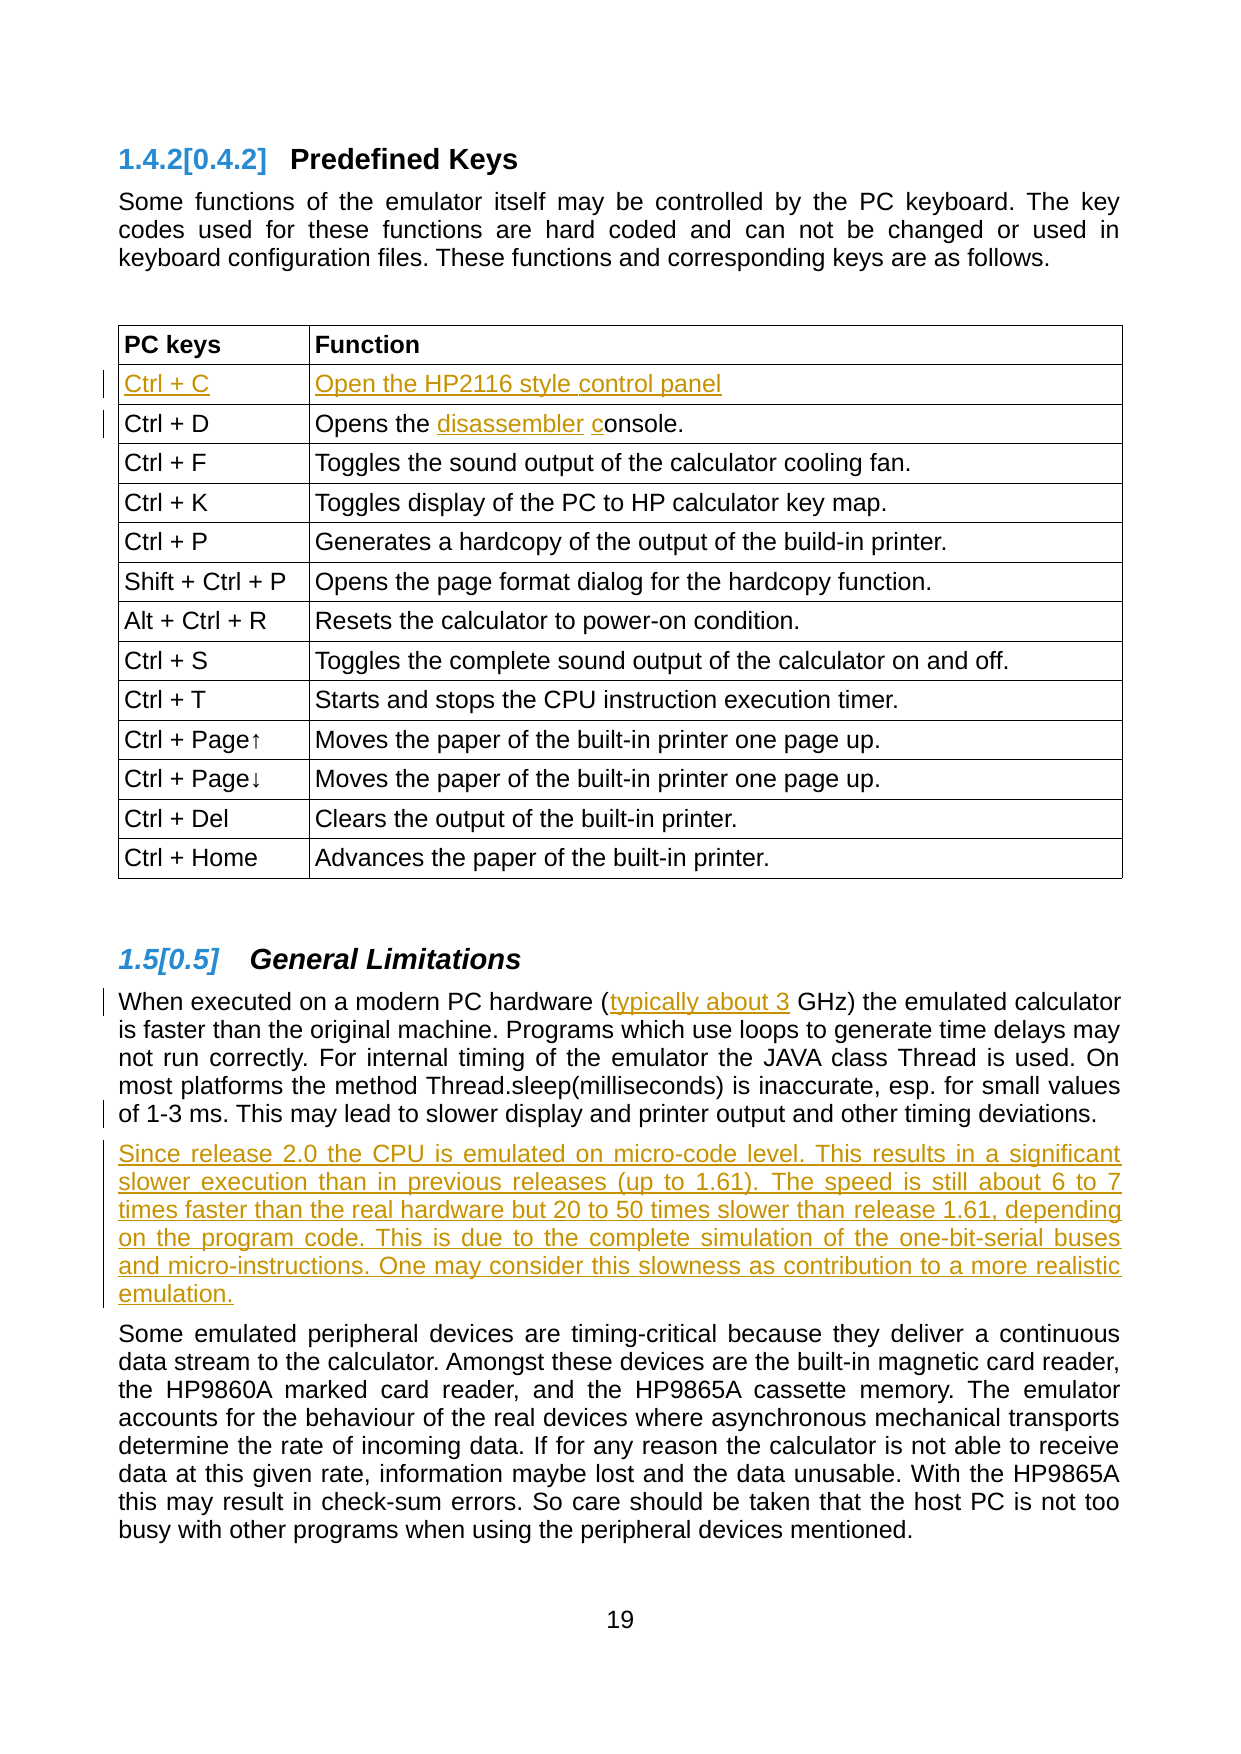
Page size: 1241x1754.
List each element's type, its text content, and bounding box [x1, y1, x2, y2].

table_cell Moves the paper of the built-in printer one page up. [310, 760, 1122, 799]
table_cell Resets the calculator to power-on condition. [310, 602, 1122, 641]
table_cell Advances the paper of the built-in printer. [310, 839, 1122, 878]
table_cell Ctrl + P [119, 523, 309, 562]
table_cell Opens the disassembler console. [310, 405, 1122, 443]
text on the program code. This is due to the complete simulation of the one-bit-serial buses [118, 1221, 1122, 1248]
table_cell Alt + Ctrl + R [119, 602, 309, 641]
text Some emulated peripheral devices are timing-critical because they deliver a continuous data stream to the calculator. Amongst these devices are the built-in magnetic card reader, the HP9860A marked card reader, and the HP9865A cassette memory. The emulator accounts for the behaviour of the real devices where asynchronous mechanical transports determine the rate of incoming data. If for any reason the calculator is not able to receive data at this given rate, information maybe lost and the data unusable. With the HP9865A this may result in check-sum errors. So care should be taken that the host PC is not too busy with other programs when using the peripheral devices mentioned. [118, 1320, 1122, 1544]
table_cell Ctrl + C [119, 365, 309, 404]
table_cell Starts and stops the CPU instruction execution timer. [310, 681, 1122, 720]
text Some functions of the emulator itself may be controlled by the PC keyboard. The key codes used for these functions are hard coded and can not be changed or used in keyboard configuration files. These functions and corresponding keys are as follows. [118, 188, 1122, 272]
table_cell Toggles the complete sound output of the calculator on and off. [310, 642, 1122, 680]
text slower execution than in previous releases (up to 1.61). The speed is still about 6 to 7 [118, 1166, 1122, 1192]
table_cell Ctrl + Home [119, 839, 309, 878]
table_cell Ctrl + Page↓ [119, 760, 309, 799]
table_cell Ctrl + F [119, 444, 309, 483]
table_cell Moves the paper of the built-in printer one page up. [310, 721, 1122, 759]
text emulation. [118, 1277, 1122, 1308]
table_cell Ctrl + T [119, 681, 309, 720]
table_cell Toggles display of the PC to HP calculator key map. [310, 484, 1122, 522]
table_cell Generates a hardcopy of the output of the build-in printer. [310, 523, 1122, 562]
subtitle General Limitations [118, 943, 1122, 976]
text and micro-instructions. One may consider this slowness as contribution to a more realistic [118, 1249, 1122, 1276]
subtitle Predefined Keys [118, 143, 1122, 176]
table_cell Shift + Ctrl + P [119, 563, 309, 601]
table_header PC keys [119, 326, 309, 364]
table_cell Open the HP2116 style control panel [310, 365, 1122, 404]
text times faster than the real hardware but 20 to 50 times slower than release 1.61, depending [118, 1194, 1122, 1220]
table_cell Ctrl + K [119, 484, 309, 522]
table_cell Ctrl + Del [119, 800, 309, 838]
table_header Function [310, 326, 1122, 364]
table_cell Clears the output of the built-in printer. [310, 800, 1122, 838]
table_cell Ctrl + D [119, 405, 309, 443]
text Since release 2.0 the CPU is emulated on micro-code level. This results in a significant [118, 1140, 1122, 1164]
table_cell Opens the page format dialog for the hardcopy function. [310, 563, 1122, 601]
table_cell Ctrl + Page↑ [119, 721, 309, 759]
table_cell Ctrl + S [119, 642, 309, 680]
text When executed on a modern PC hardware (typically about 3 GHz) the emulated calculator is faster than the original machine. Programs which use loops to generate time delays may not run correctly. For internal timing of the emulator the JAVA class Thread is used. On most platforms the method Thread.sleep(milliseconds) is inaccurate, esp. for small values of 1-3 ms. This may lead to slower display and printer output and other timing deviations. [118, 988, 1122, 1128]
table_cell Toggles the sound output of the calculator cooling fan. [310, 444, 1122, 483]
